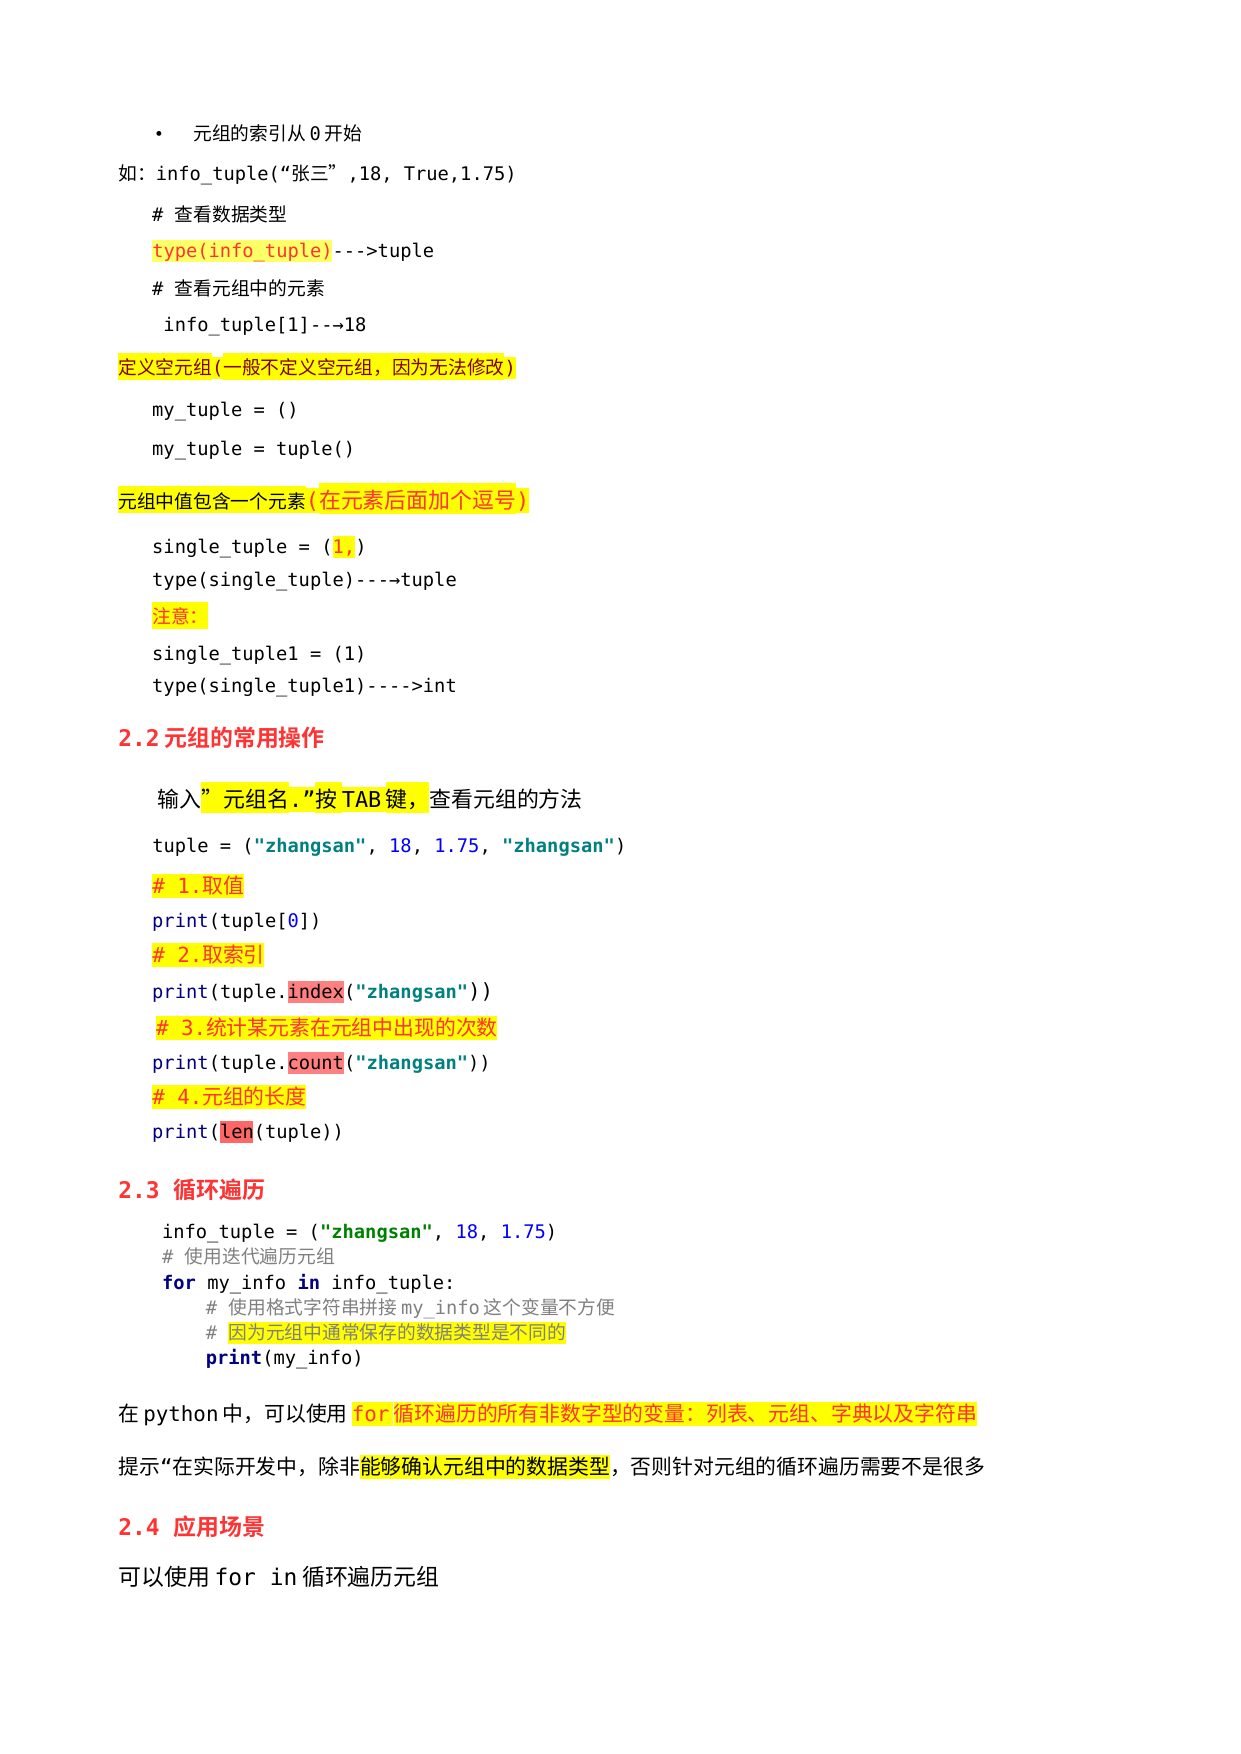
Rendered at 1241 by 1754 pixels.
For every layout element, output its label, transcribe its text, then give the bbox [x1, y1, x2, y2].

text type(info_tuple)--->tuple [118, 240, 1122, 262]
text info_tuple[1]--→18 [118, 314, 1122, 336]
text my_tuple = () [118, 399, 1122, 421]
text # 查看数据类型 [118, 199, 1122, 227]
text 元组中值包含一个元素(在元素后面加个逗号) [118, 483, 1122, 514]
text print(len(tuple)) [118, 1121, 1122, 1143]
text single_tuple1 = (1) [118, 642, 1122, 664]
text 定义空元组(一般不定义空元组，因为无法修改) [118, 353, 1122, 380]
text # 2.取索引 [118, 943, 1122, 967]
text # 1.取值 [118, 874, 1122, 898]
text 如：info_tuple(“张三”,18, True,1.75) [118, 159, 1122, 186]
text print(tuple[0]) [118, 910, 1122, 932]
text 可以使用for in循环遍历元组 [118, 1559, 1122, 1592]
text # 使用格式字符串拼接my_info这个变量不方便 [118, 1297, 1122, 1319]
text info_tuple = ("zhangsan", 18, 1.75) [118, 1221, 1122, 1243]
text # 4.元组的长度 [118, 1085, 1122, 1109]
text # 使用迭代遍历元组 [118, 1247, 1122, 1268]
text 2.4 应用场景 [118, 1509, 1122, 1542]
text # 查看元组中的元素 [118, 273, 1122, 300]
text print(tuple.index("zhangsan")) [118, 979, 1122, 1004]
text 提示“在实际开发中，除非能够确认元组中的数据类型，否则针对元组的循环遍历需要不是很多 [118, 1455, 1122, 1479]
text print(my_info) [118, 1347, 1122, 1369]
text # 3.统计某元素在元组中出现的次数 [118, 1016, 1122, 1040]
text 输入”元组名.”按TAB键，查看元组的方法 [118, 782, 1122, 813]
text # 因为元组中通常保存的数据类型是不同的 [118, 1322, 1122, 1344]
text my_tuple = tuple() [118, 438, 1122, 460]
text 2.3 循环遍历 [118, 1172, 1122, 1205]
text single_tuple = (1,) [118, 536, 1122, 558]
text 2.2元组的常用操作 [118, 720, 1122, 753]
text for my_info in info_tuple: [118, 1272, 1122, 1293]
list 元组的索引从0开始 [156, 118, 1122, 145]
text 在python中，可以使用for循环遍历的所有非数字型的变量：列表、元组、字典以及字符串 [118, 1402, 1122, 1426]
text print(tuple.count("zhangsan")) [118, 1052, 1122, 1074]
text 注意： [118, 602, 1122, 629]
text type(single_tuple1)---->int [118, 675, 1122, 697]
text type(single_tuple)---→tuple [118, 569, 1122, 591]
text tuple = ("zhangsan", 18, 1.75, "zhangsan") [118, 835, 1122, 857]
